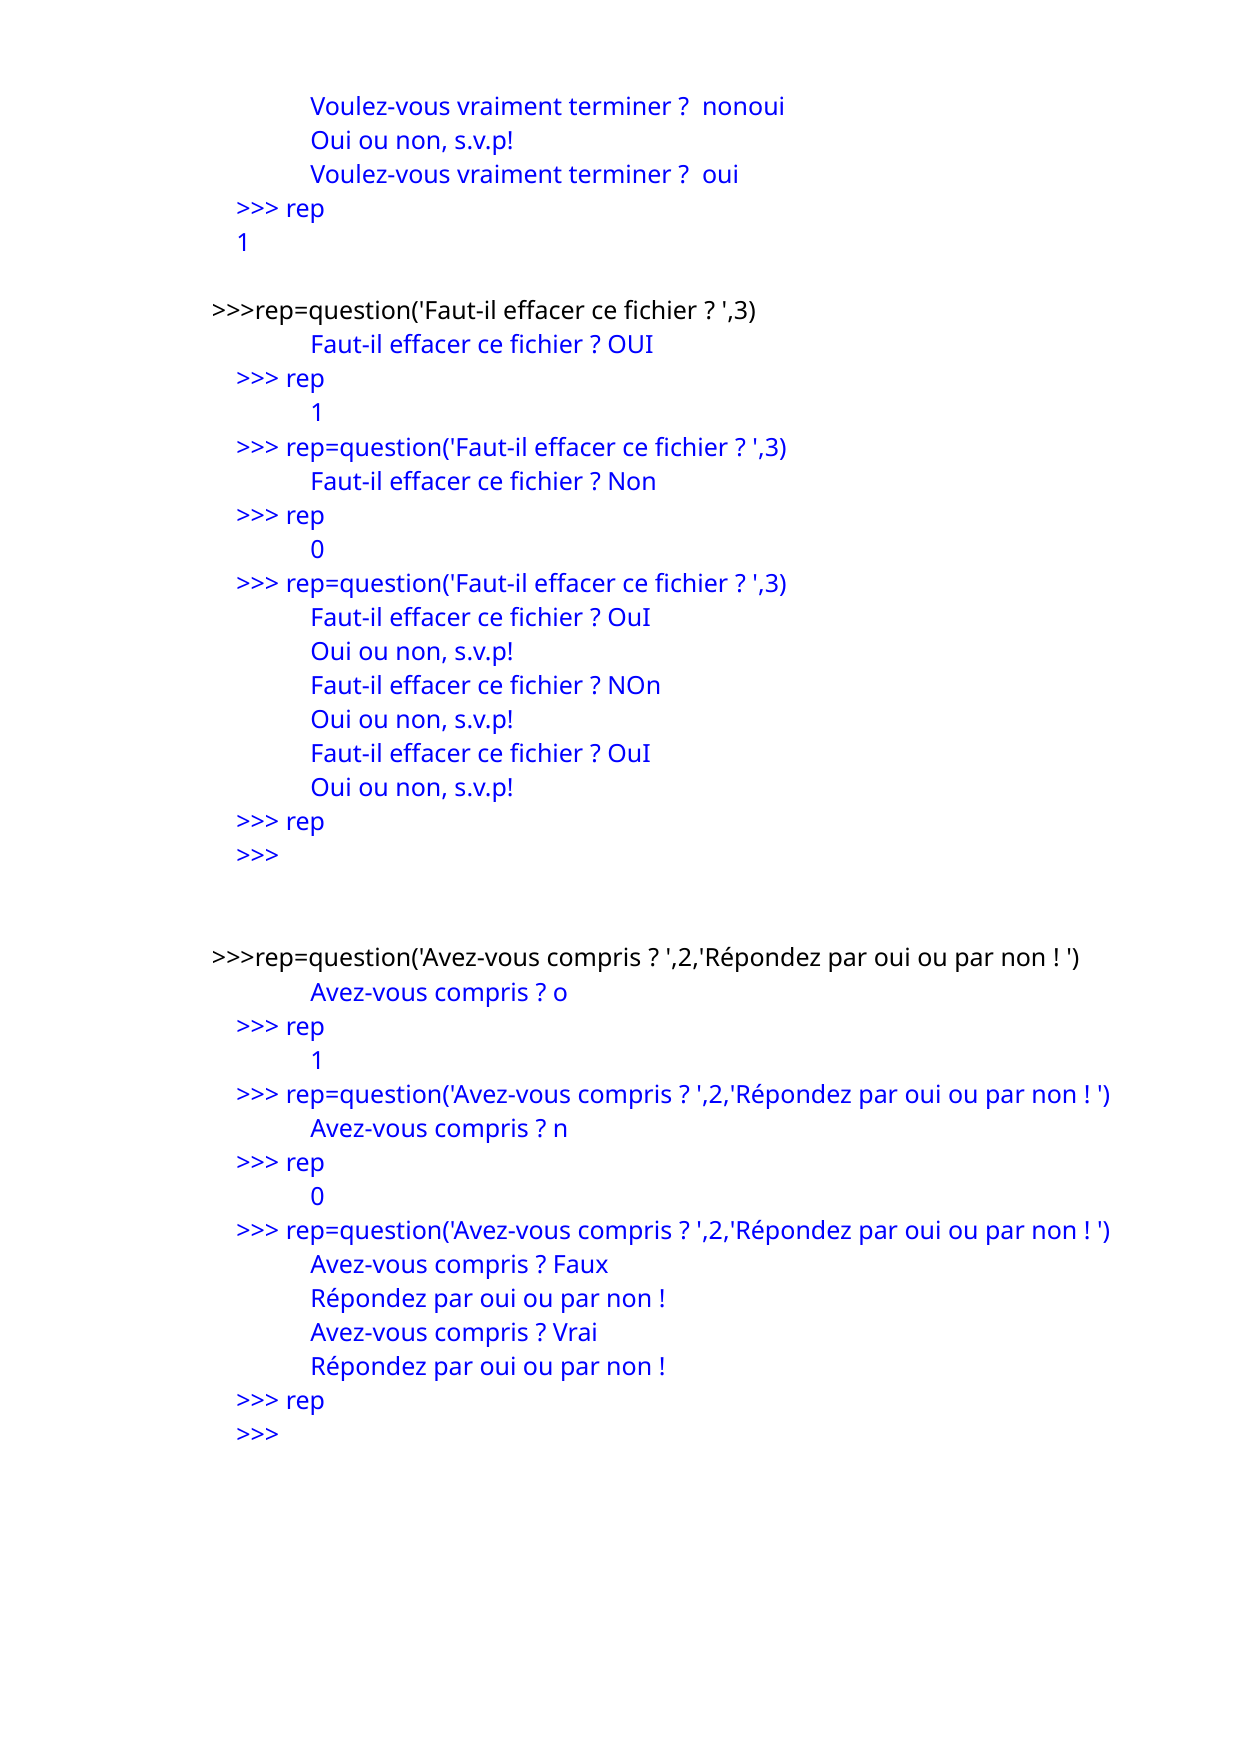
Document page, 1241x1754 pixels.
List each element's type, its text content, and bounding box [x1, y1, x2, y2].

text >>>rep=question('Faut-il effacer ce fichier ? ',3) [88, 293, 1152, 327]
text Voulez-vous vraiment terminer ? oui [88, 157, 1152, 191]
text Faut-il effacer ce fichier ? NOn [88, 668, 1152, 702]
text 1 [88, 1042, 1152, 1076]
text Avez-vous compris ? n [88, 1110, 1152, 1144]
text >>> rep [88, 1008, 1152, 1042]
text Faut-il effacer ce fichier ? Non [88, 463, 1152, 497]
text >>> rep [88, 497, 1152, 531]
text 0 [88, 1178, 1152, 1213]
text >>> rep=question('Avez-vous compris ? ',2,'Répondez par oui ou par non ! ') [88, 1076, 1152, 1110]
text Oui ou non, s.v.p! [88, 633, 1152, 668]
text Avez-vous compris ? Vrai [88, 1315, 1152, 1349]
text >>> rep [88, 1144, 1152, 1178]
text Oui ou non, s.v.p! [88, 770, 1152, 804]
text Répondez par oui ou par non ! [88, 1349, 1152, 1383]
text >>> rep [88, 1383, 1152, 1417]
text >>>rep=question('Avez-vous compris ? ',2,'Répondez par oui ou par non ! ') [88, 940, 1152, 974]
text >>> rep=question('Faut-il effacer ce fichier ? ',3) [88, 565, 1152, 599]
text >>> [88, 838, 1152, 872]
text Répondez par oui ou par non ! [88, 1281, 1152, 1315]
text Voulez-vous vraiment terminer ? nonoui [88, 88, 1152, 123]
text Avez-vous compris ? o [88, 974, 1152, 1008]
text 1 [88, 395, 1152, 429]
text >>> [88, 1417, 1152, 1451]
text >>> rep=question('Avez-vous compris ? ',2,'Répondez par oui ou par non ! ') [88, 1213, 1152, 1247]
text >>> rep [88, 191, 1152, 225]
text Faut-il effacer ce fichier ? OUI [88, 327, 1152, 361]
text >>> rep [88, 804, 1152, 838]
text 1 [88, 225, 1152, 259]
text Faut-il effacer ce fichier ? OuI [88, 599, 1152, 633]
text Oui ou non, s.v.p! [88, 702, 1152, 736]
text Faut-il effacer ce fichier ? OuI [88, 736, 1152, 770]
text 0 [88, 531, 1152, 565]
text >>> rep [88, 361, 1152, 395]
text Oui ou non, s.v.p! [88, 123, 1152, 157]
text Avez-vous compris ? Faux [88, 1247, 1152, 1281]
text >>> rep=question('Faut-il effacer ce fichier ? ',3) [88, 429, 1152, 463]
